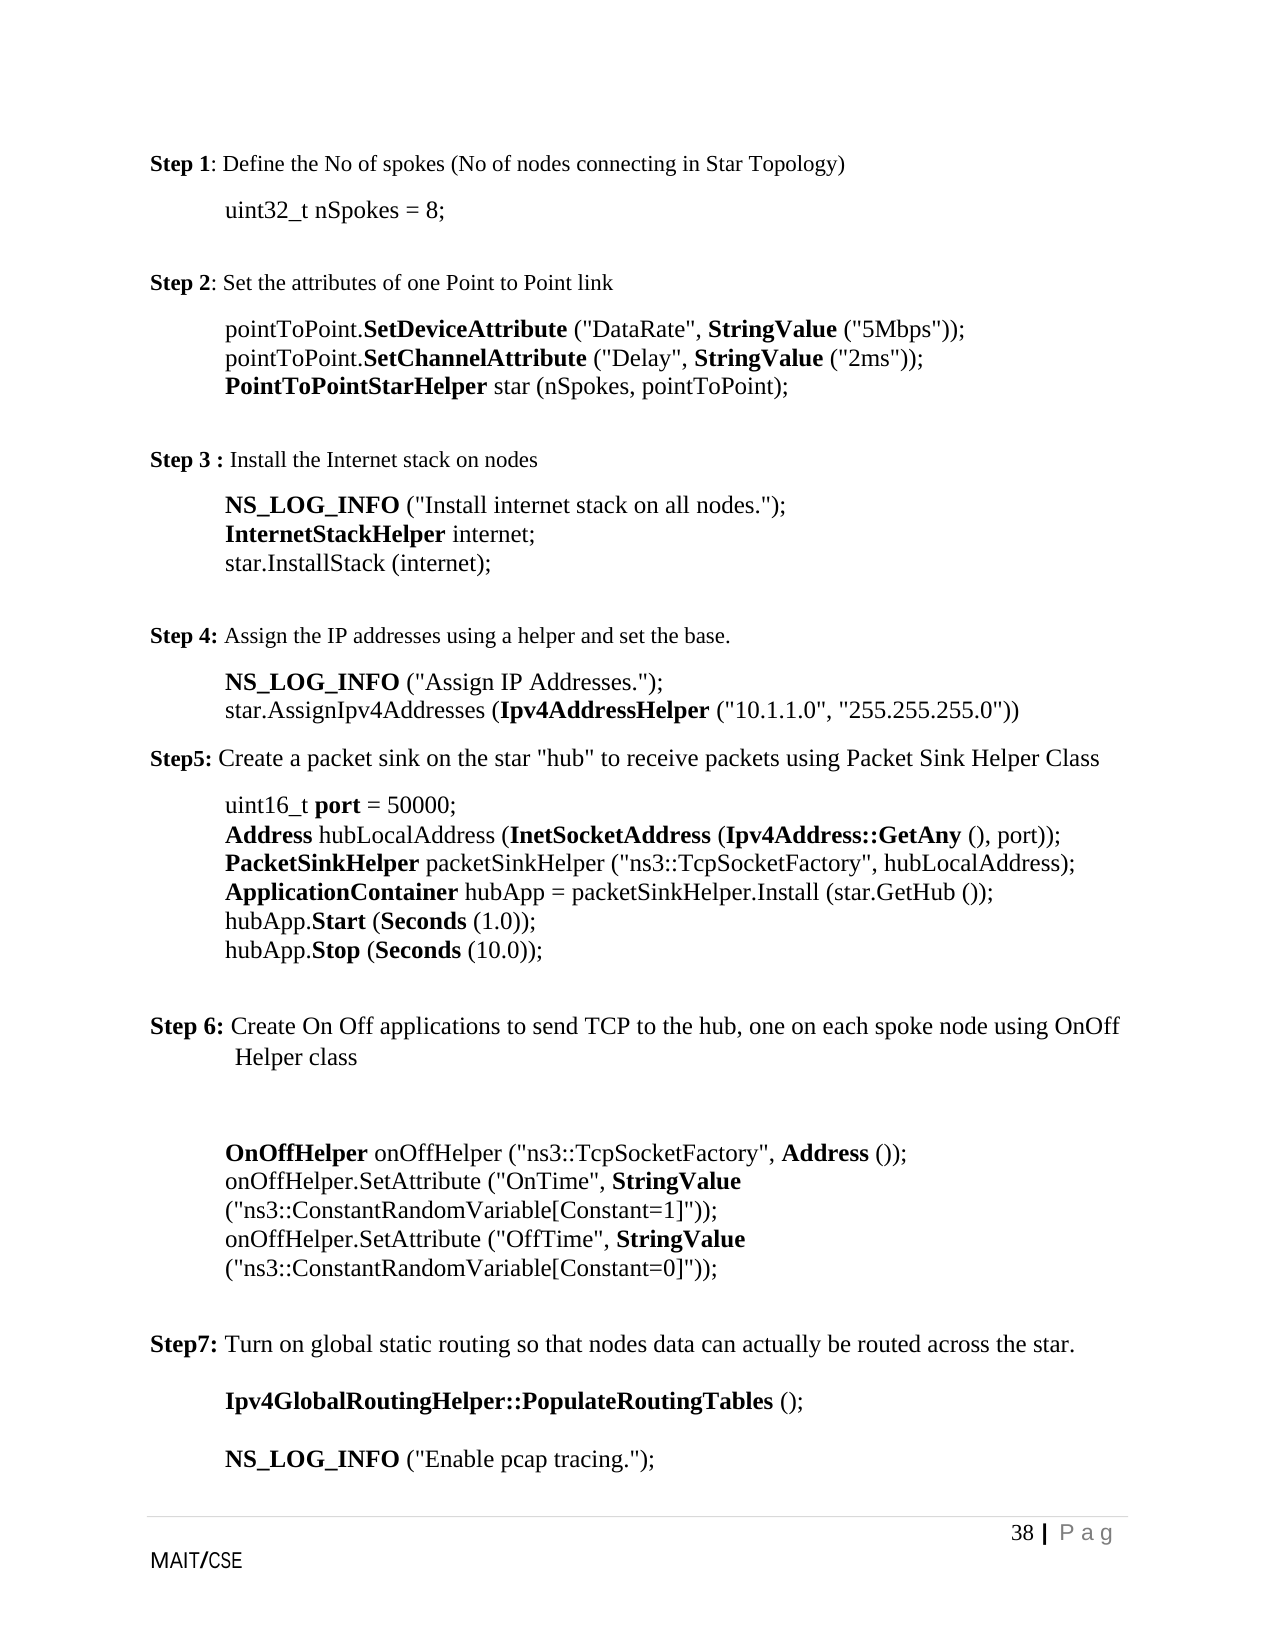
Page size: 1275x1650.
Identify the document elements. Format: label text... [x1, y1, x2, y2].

text NS_LOG_INFO ("Enable pcap tracing."); [225, 1444, 1212, 1473]
text Step 2: Set the attributes of one Point to Point link [150, 269, 1212, 295]
text Step 6: Create On Off applications to send TCP to the hub, one on each spoke node using OnOff Helper class [150, 1011, 1122, 1071]
text Step 1: Define the No of spokes (No of nodes connecting in Star Topology) [150, 150, 1212, 176]
text Step 4: Assign the IP addresses using a helper and set the base. [150, 622, 1212, 648]
text hubApp.Stop (Seconds (10.0)); [225, 935, 1212, 963]
text Step5: Create a packet sink on the star "hub" to receive packets using Packet Sink Helper Class uint16_t port = 50000; [150, 725, 1102, 819]
text star.AssignIpv4Addresses (Ipv4AddressHelper ("10.1.1.0", "255.255.255.0")) [225, 696, 1212, 724]
subtitle Ipv4GlobalRoutingHelper::PopulateRoutingTables (); [225, 1386, 1212, 1415]
text uint32_t nSpokes = 8; [225, 195, 1212, 224]
text NS_LOG_INFO ("Install internet stack on all nodes."); [225, 490, 1212, 519]
text NS_LOG_INFO ("Assign IP Addresses."); [225, 667, 1212, 696]
text pointToPoint.SetDeviceAttribute ("DataRate", StringValue ("5Mbps")); pointToPoint.SetChannelAttribute ("Delay", StringValue ("2ms")); PointToPointStarHelper star (nSpokes, pointToPoint); [225, 314, 967, 400]
text OnOffHelper onOffHelper ("ns3::TcpSocketFactory", Address ()); onOffHelper.SetAttribute ("OnTime", StringValue ("ns3::ConstantRandomVariable[Constant=1]")); onOffHelper.SetAttribute ("OffTime", StringValue ("ns3::ConstantRandomVariable[Constant=0]")); [225, 1138, 909, 1281]
text InternetStackHelper internet; star.InstallStack (internet); [225, 519, 537, 577]
text Address hubLocalAddress (InetSocketAddress (Ipv4Address::GetAny (), port)); PacketSinkHelper packetSinkHelper ("ns3::TcpSocketFactory", hubLocalAddress); ApplicationContainer hubApp = packetSinkHelper.Install (star.GetHub ()); hubApp.Start (Seconds (1.0)); [225, 820, 1078, 935]
text Step 3 : Install the Internet stack on nodes [150, 446, 1212, 472]
text Step7: Turn on global static routing so that nodes data can actually be routed across the star. [150, 1329, 1212, 1358]
